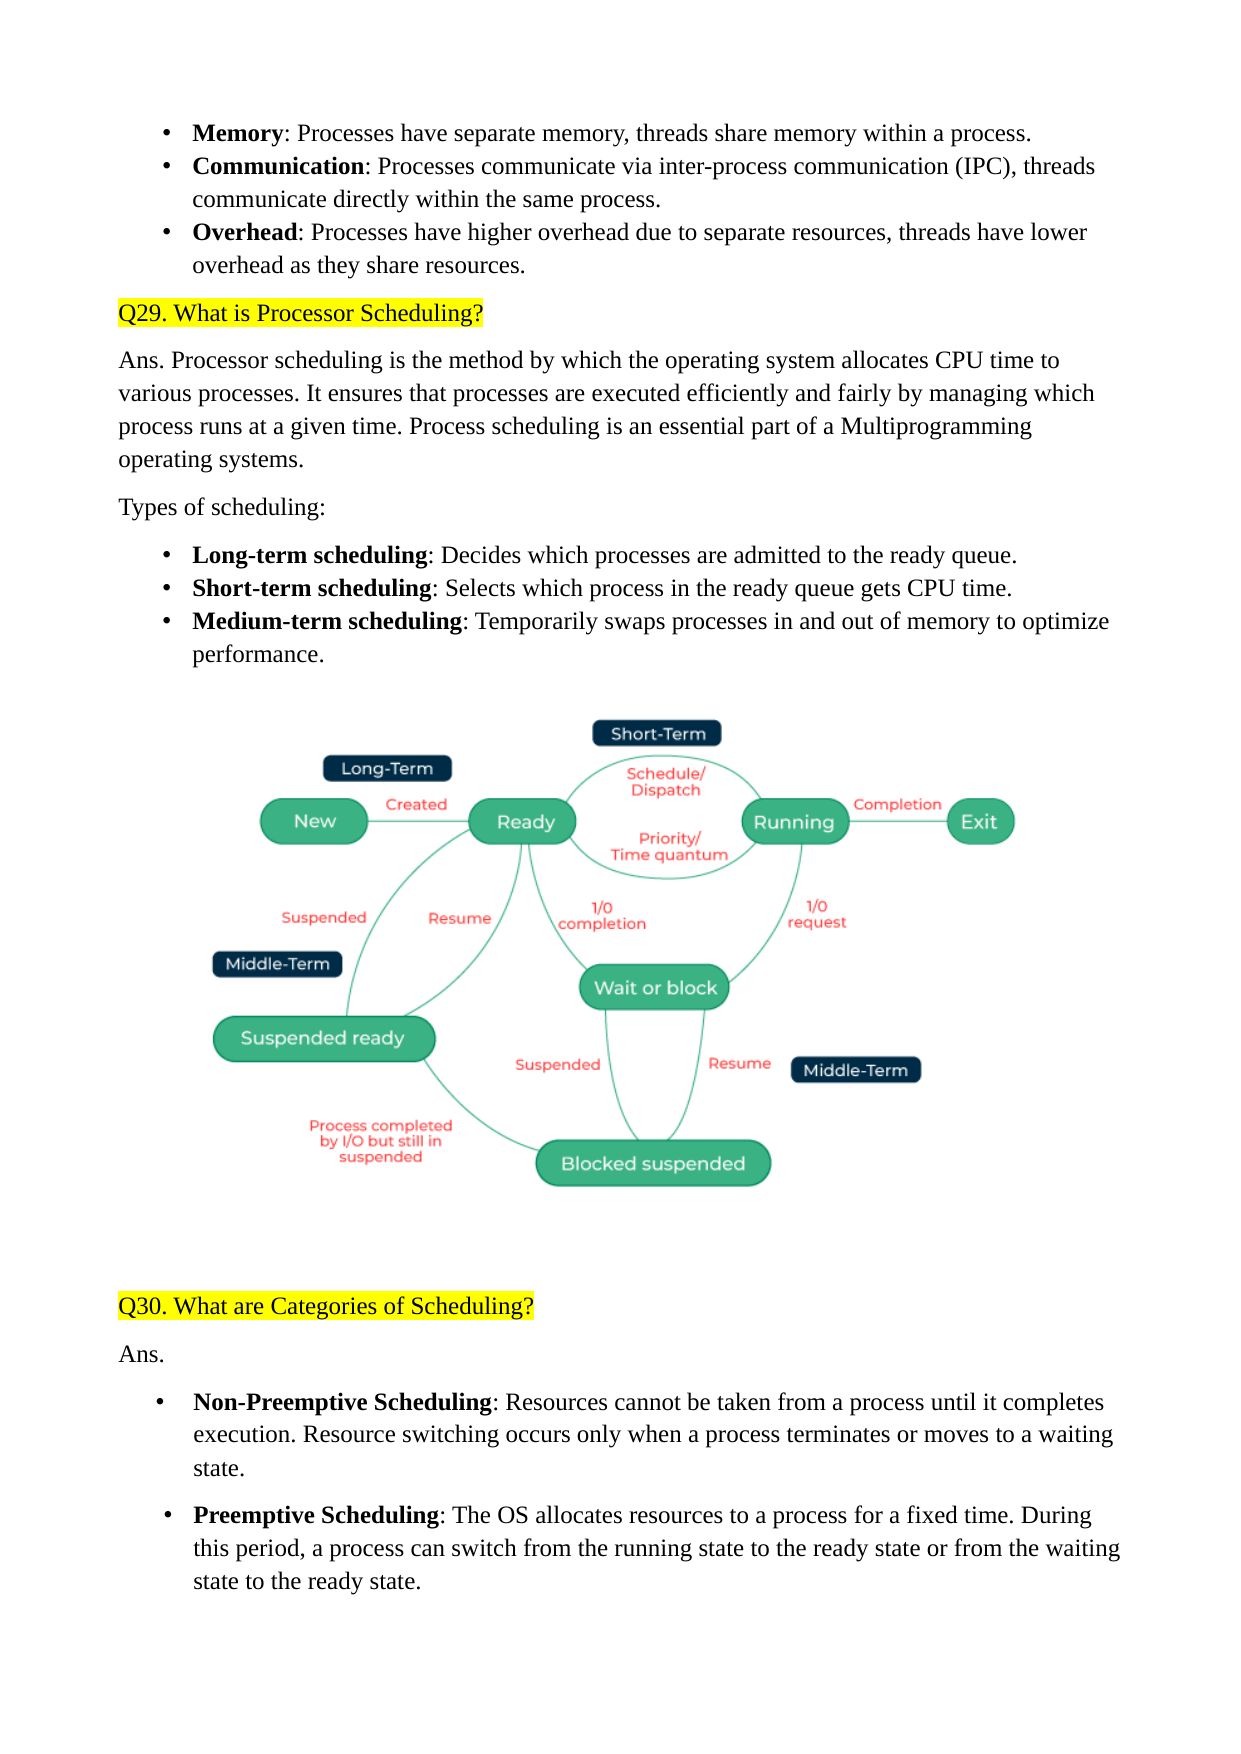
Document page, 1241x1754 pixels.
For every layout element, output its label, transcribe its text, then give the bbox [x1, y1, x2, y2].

text Types of scheduling: [118, 492, 1122, 521]
list Medium-term scheduling: Temporarily swaps processes in and out of memory to optimize performance. [162, 606, 1122, 667]
picture [100, 704, 1105, 1207]
text Ans. Processor scheduling is the method by which the operating system allocates CPU time to various processes. It ensures that processes are executed efficiently and fairly by managing which process runs at a given time. Process scheduling is an essential part of a Multiprogramming operating systems. [118, 345, 1122, 473]
list Short-term scheduling: Selects which process in the ready queue gets CPU time. [162, 573, 1122, 601]
list Memory: Processes have separate memory, threads share memory within a process. [162, 118, 1122, 147]
list Non-Preemptive Scheduling: Resources cannot be taken from a process until it completes execution. Resource switching occurs only when a process terminates or moves to a waiting state. [156, 1387, 1122, 1481]
text Ans. [118, 1339, 1122, 1368]
list Long-term scheduling: Decides which processes are admitted to the ready queue. [162, 540, 1122, 568]
text Q29. What is Processor Scheduling? [118, 298, 1122, 327]
text Q30. What are Categories of Scheduling? [118, 1291, 1122, 1320]
list Overhead: Processes have higher overhead due to separate resources, threads have lower overhead as they share resources. [162, 217, 1122, 279]
list Communication: Processes communicate via inter-process communication (IPC), threads communicate directly within the same process. [162, 151, 1122, 213]
list Preemptive Scheduling: The OS allocates resources to a process for a fixed time. During this period, a process can switch from the running state to the ready state or from the waiting state to the ready state. [164, 1500, 1122, 1595]
